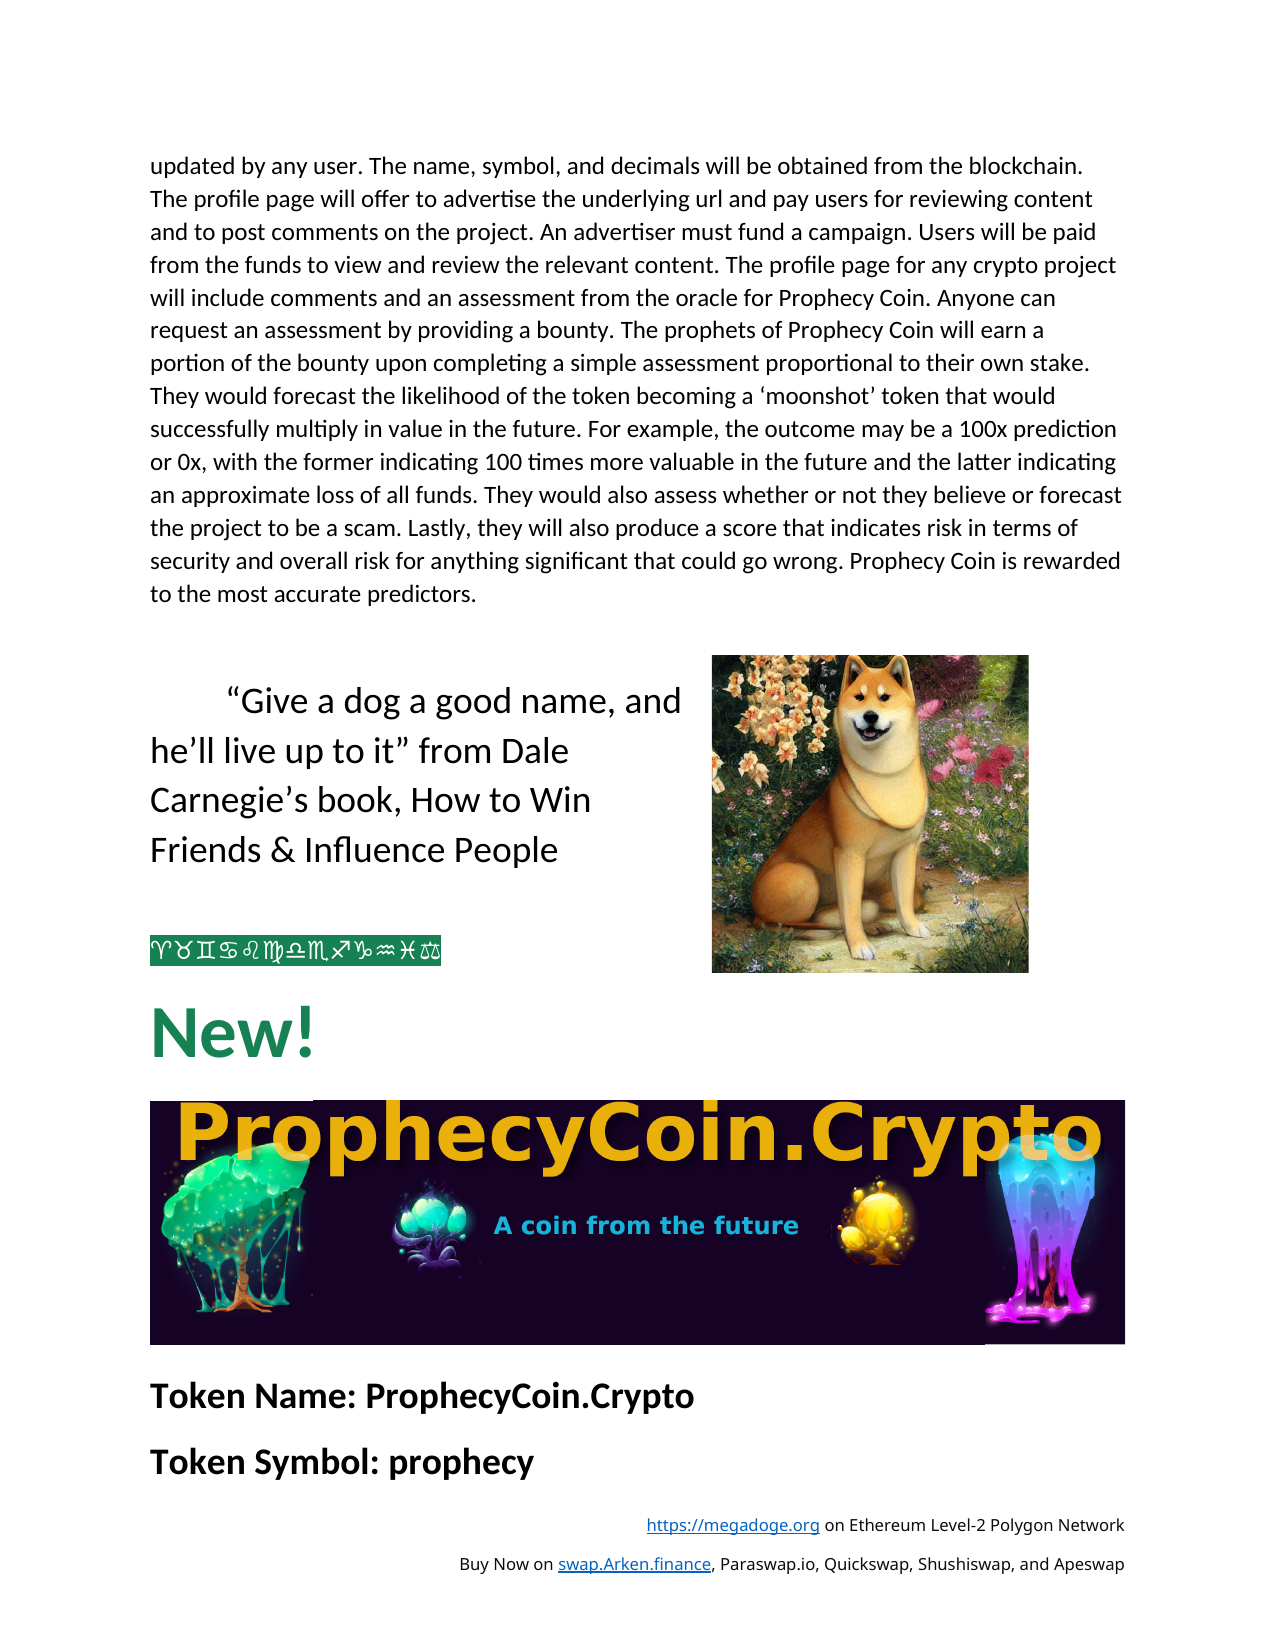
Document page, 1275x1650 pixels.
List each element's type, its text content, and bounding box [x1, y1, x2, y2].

text “Give a dog a good name, and he’ll live up to it” from Dale Carnegie’s book, How to Win Friends & Influence People [150, 677, 711, 871]
text Token Name: ProphecyCoin.Crypto [150, 1345, 1125, 1418]
picture [150, 1100, 1125, 1345]
text [1029, 935, 1125, 966]
text updated by any user. The name, symbol, and decimals will be obtained from the blockchain. The profile page will offer to advertise the underlying url and pay users for reviewing content and to post comments on the project. An advertiser must fund a campaign. Users will be paid from the funds to view and review the relevant content. The profile page for any crypto project will include comments and an assessment from the oracle for Prophecy Coin. Anyone can request an assessment by providing a bounty. The prophets of Prophecy Coin will earn a portion of the bounty upon completing a simple assessment proportional to their own stake. They would forecast the likelihood of the token becoming a ‘moonshot’ token that would successfully multiply in value in the future. For example, the outcome may be a 100x prediction or 0x, with the former indicating 100 times more valuable in the future and the latter indicating an approximate loss of all funds. They would also assess whether or not they believe or forecast the project to be a scam. Lastly, they will also produce a score that indicates risk in terms of security and overall risk for anything significant that could go wrong. Prophecy Coin is rewarded to the most accurate predictors. [150, 150, 1125, 608]
text New! [150, 985, 1125, 1076]
text Token Symbol: prophecy [150, 1438, 1125, 1484]
text ♈♉♊♋♌♍♎♏♐♑♒♓⚖ [150, 935, 711, 966]
picture [711, 655, 1029, 973]
text [1029, 677, 1125, 871]
